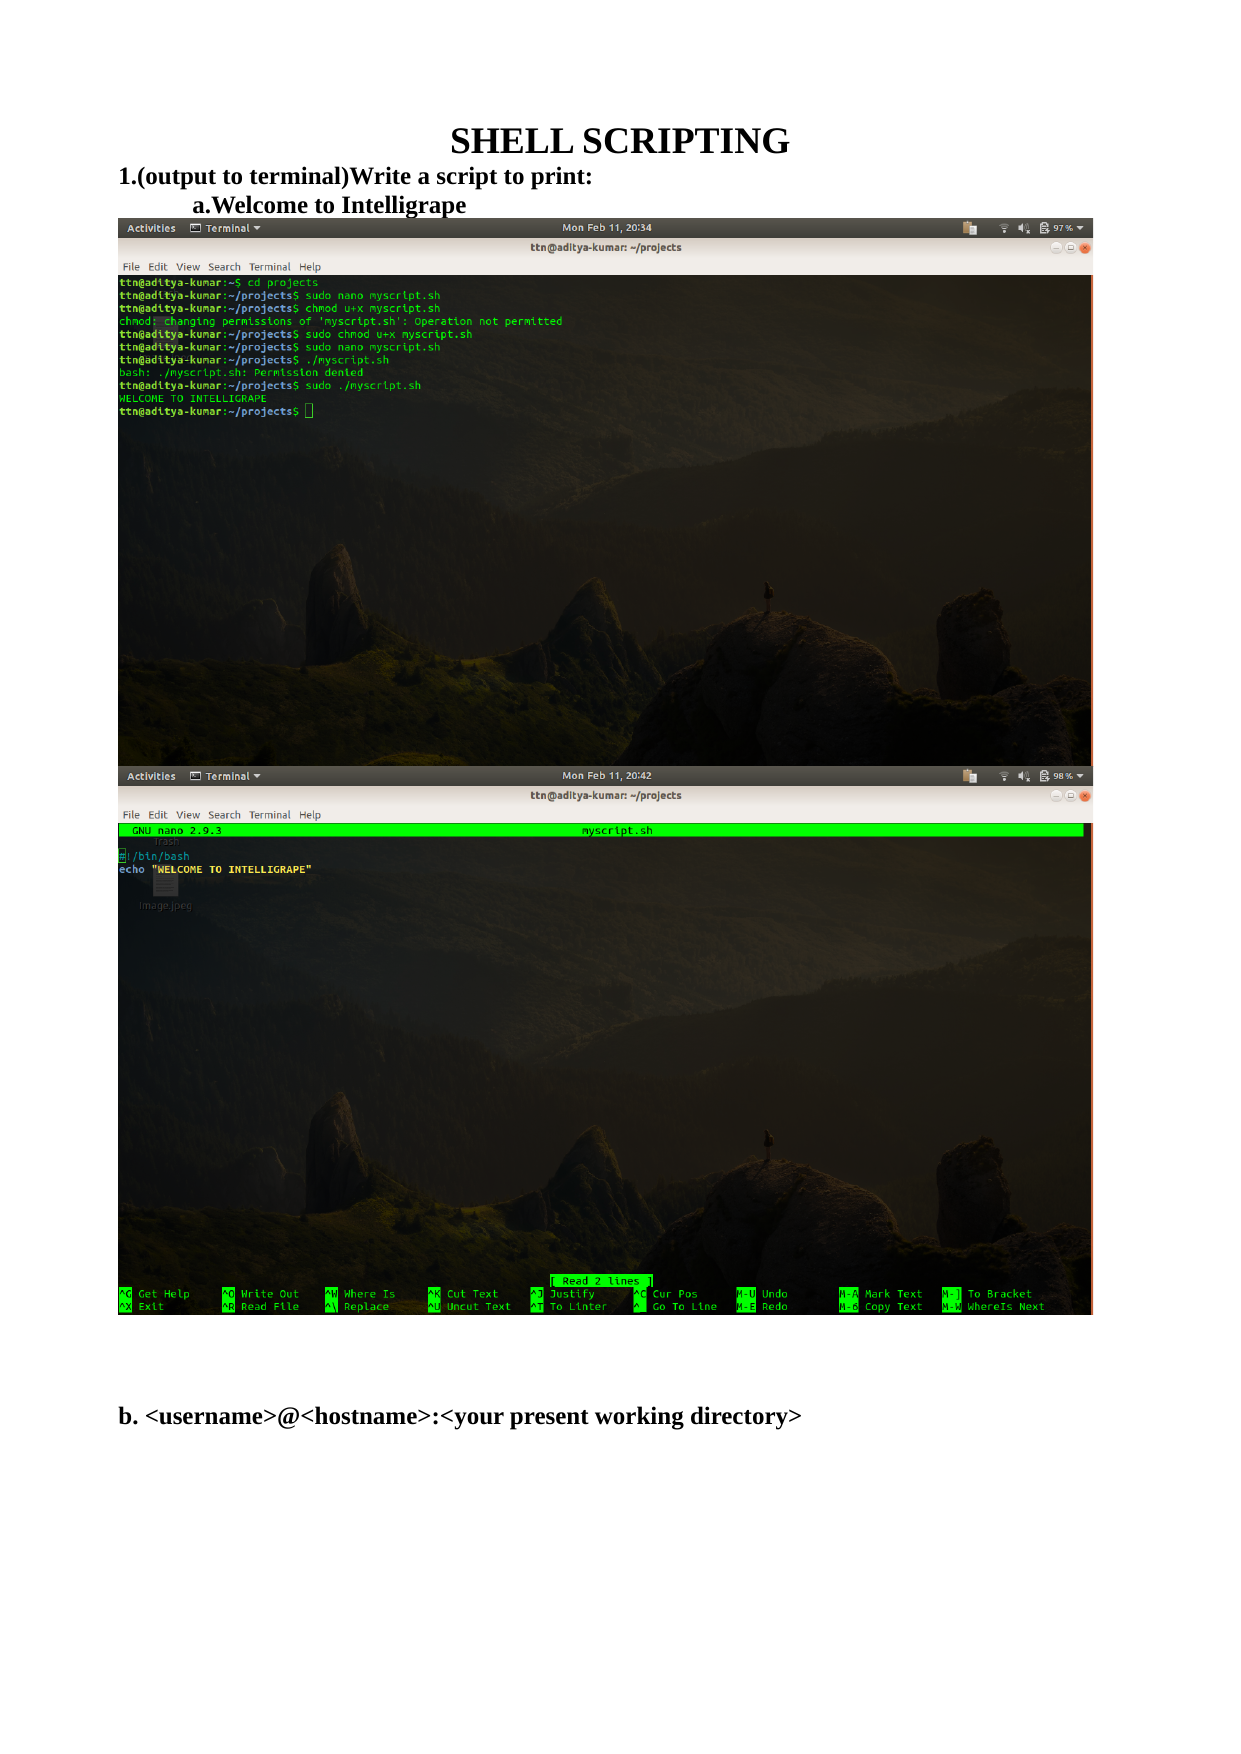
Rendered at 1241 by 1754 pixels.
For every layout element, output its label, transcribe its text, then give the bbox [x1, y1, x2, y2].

text SHELL SCRIPTING [118, 118, 1122, 161]
text 1.(output to terminal)Write a script to print: [118, 161, 1122, 190]
picture [118, 218, 1094, 1315]
text a.Welcome to Intelligrape [118, 190, 1122, 219]
text b. <username>@<hostname>:<your present working directory> [118, 1401, 1122, 1429]
